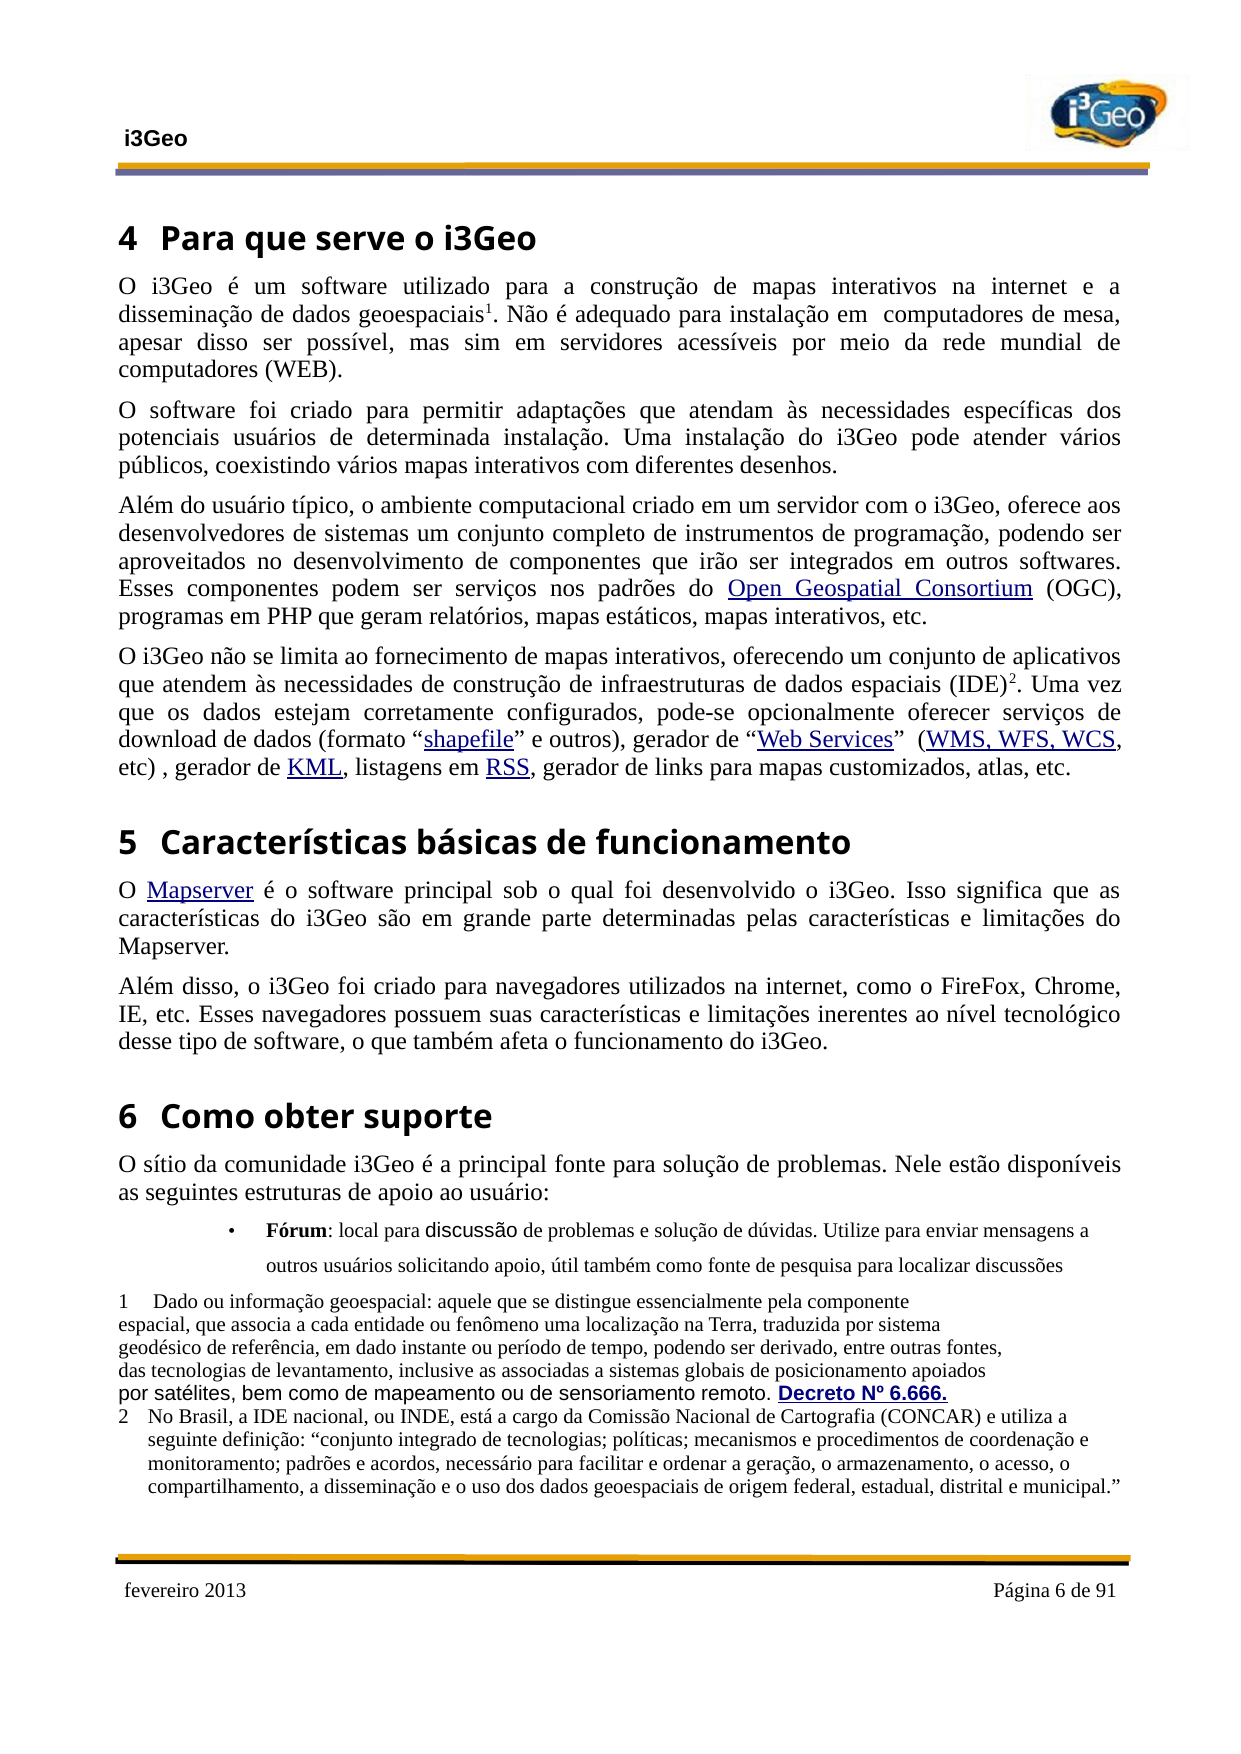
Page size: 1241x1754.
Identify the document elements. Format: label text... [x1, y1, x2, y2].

text O software foi criado para permitir adaptações que atendam às necessidades específicas dos potenciais usuários de determinada instalação. Uma instalação do i3Geo pode atender vários públicos, coexistindo vários mapas interativos com diferentes desenhos. [118, 396, 1122, 479]
text espacial, que associa a cada entidade ou fenômeno uma localização na Terra, traduzida por sistema [118, 1313, 1122, 1336]
text das tecnologias de levantamento, inclusive as associadas a sistemas globais de posicionamento apoiados [118, 1359, 1122, 1382]
text por satélites, bem como de mapeamento ou de sensoriamento remoto. Decreto Nº 6.666. [118, 1382, 1122, 1405]
text No Brasil, a IDE nacional, ou INDE, está a cargo da Comissão Nacional de Cartografia (CONCAR) e utiliza a seguinte definição: “conjunto integrado de tecnologias; políticas; mecanismos e procedimentos de coordenação e monitoramento; padrões e acordos, necessário para facilitar e ordenar a geração, o armazenamento, o acesso, o compartilhamento, a disseminação e o uso dos dados geoespaciais de origem federal, estadual, distrital e municipal.” [118, 1405, 1122, 1498]
text O i3Geo não se limita ao fornecimento de mapas interativos, oferecendo um conjunto de aplicativos que atendem às necessidades de construção de infraestruturas de dados espaciais (IDE). Uma vez que os dados estejam corretamente configurados, pode-se opcionalmente oferecer serviços de download de dados (formato “shapefile” e outros), gerador de “Web Services” (WMS, WFS, WCS, etc) , gerador de KML, listagens em RSS, gerador de links para mapas customizados, atlas, etc. [118, 642, 1122, 781]
text Além do usuário típico, o ambiente computacional criado em um servidor com o i3Geo, oferece aos desenvolvedores de sistemas um conjunto completo de instrumentos de programação, podendo ser aproveitados no desenvolvimento de componentes que irão ser integrados em outros softwares. Esses componentes podem ser serviços nos padrões do Open Geospatial Consortium (OGC), programas em PHP que geram relatórios, mapas estáticos, mapas interativos, etc. [118, 491, 1122, 630]
text Dado ou informação geoespacial: aquele que se distingue essencialmente pela componente [118, 1289, 1122, 1313]
picture [1025, 74, 1191, 151]
text Além disso, o i3Geo foi criado para navegadores utilizados na internet, como o FireFox, Chrome, IE, etc. Esses navegadores possuem suas características e limitações inerentes ao nível tecnológico desse tipo de software, o que também afeta o funcionamento do i3Geo. [118, 972, 1122, 1055]
text geodésico de referência, em dado instante ou período de tempo, podendo ser derivado, entre outras fontes, [118, 1336, 1122, 1359]
subtitle Como obter suporte [118, 1093, 1122, 1138]
list Fórum: local para discussão de problemas e solução de dúvidas. Utilize para enviar mensagens a outros usuários solicitando apoio, útil também como fonte de pesquisa para localizar discussões [228, 1218, 1122, 1277]
text O i3Geo é um software utilizado para a construção de mapas interativos na internet e a disseminação de dados geoespaciais. Não é adequado para instalação em computadores de mesa, apesar disso ser possível, mas sim em servidores acessíveis por meio da rede mundial de computadores (WEB). [118, 272, 1122, 383]
subtitle Características básicas de funcionamento [118, 818, 1122, 864]
subtitle Para que serve o i3Geo [118, 214, 1122, 260]
text O sítio da comunidade i3Geo é a principal fonte para solução de problemas. Nele estão disponíveis as seguintes estruturas de apoio ao usuário: [118, 1151, 1122, 1206]
text O Mapserver é o software principal sob o qual foi desenvolvido o i3Geo. Isso significa que as características do i3Geo são em grande parte determinadas pelas características e limitações do Mapserver. [118, 876, 1122, 959]
